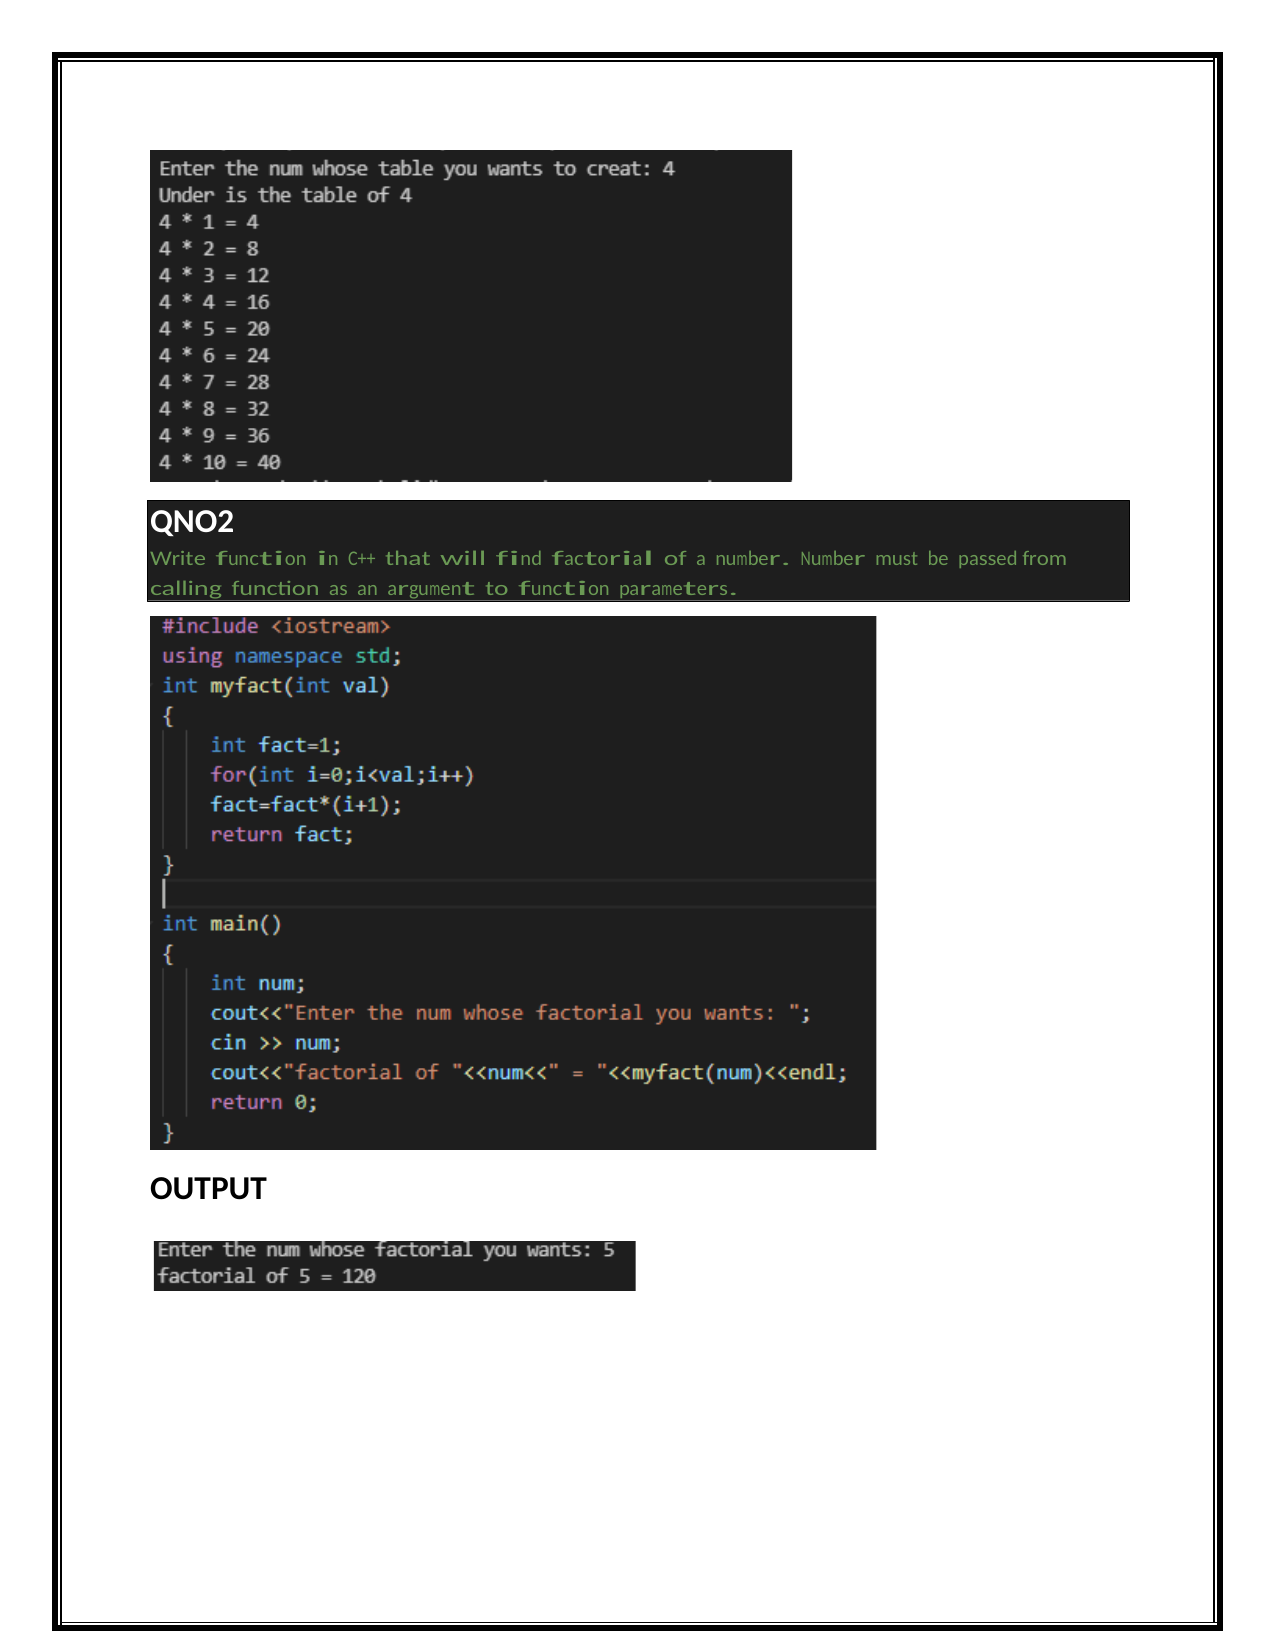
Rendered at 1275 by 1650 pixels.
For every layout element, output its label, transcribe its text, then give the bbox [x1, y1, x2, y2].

picture [150, 150, 793, 482]
text OUTPUT [150, 1167, 1204, 1208]
picture [153, 1241, 636, 1291]
picture [150, 616, 877, 1150]
